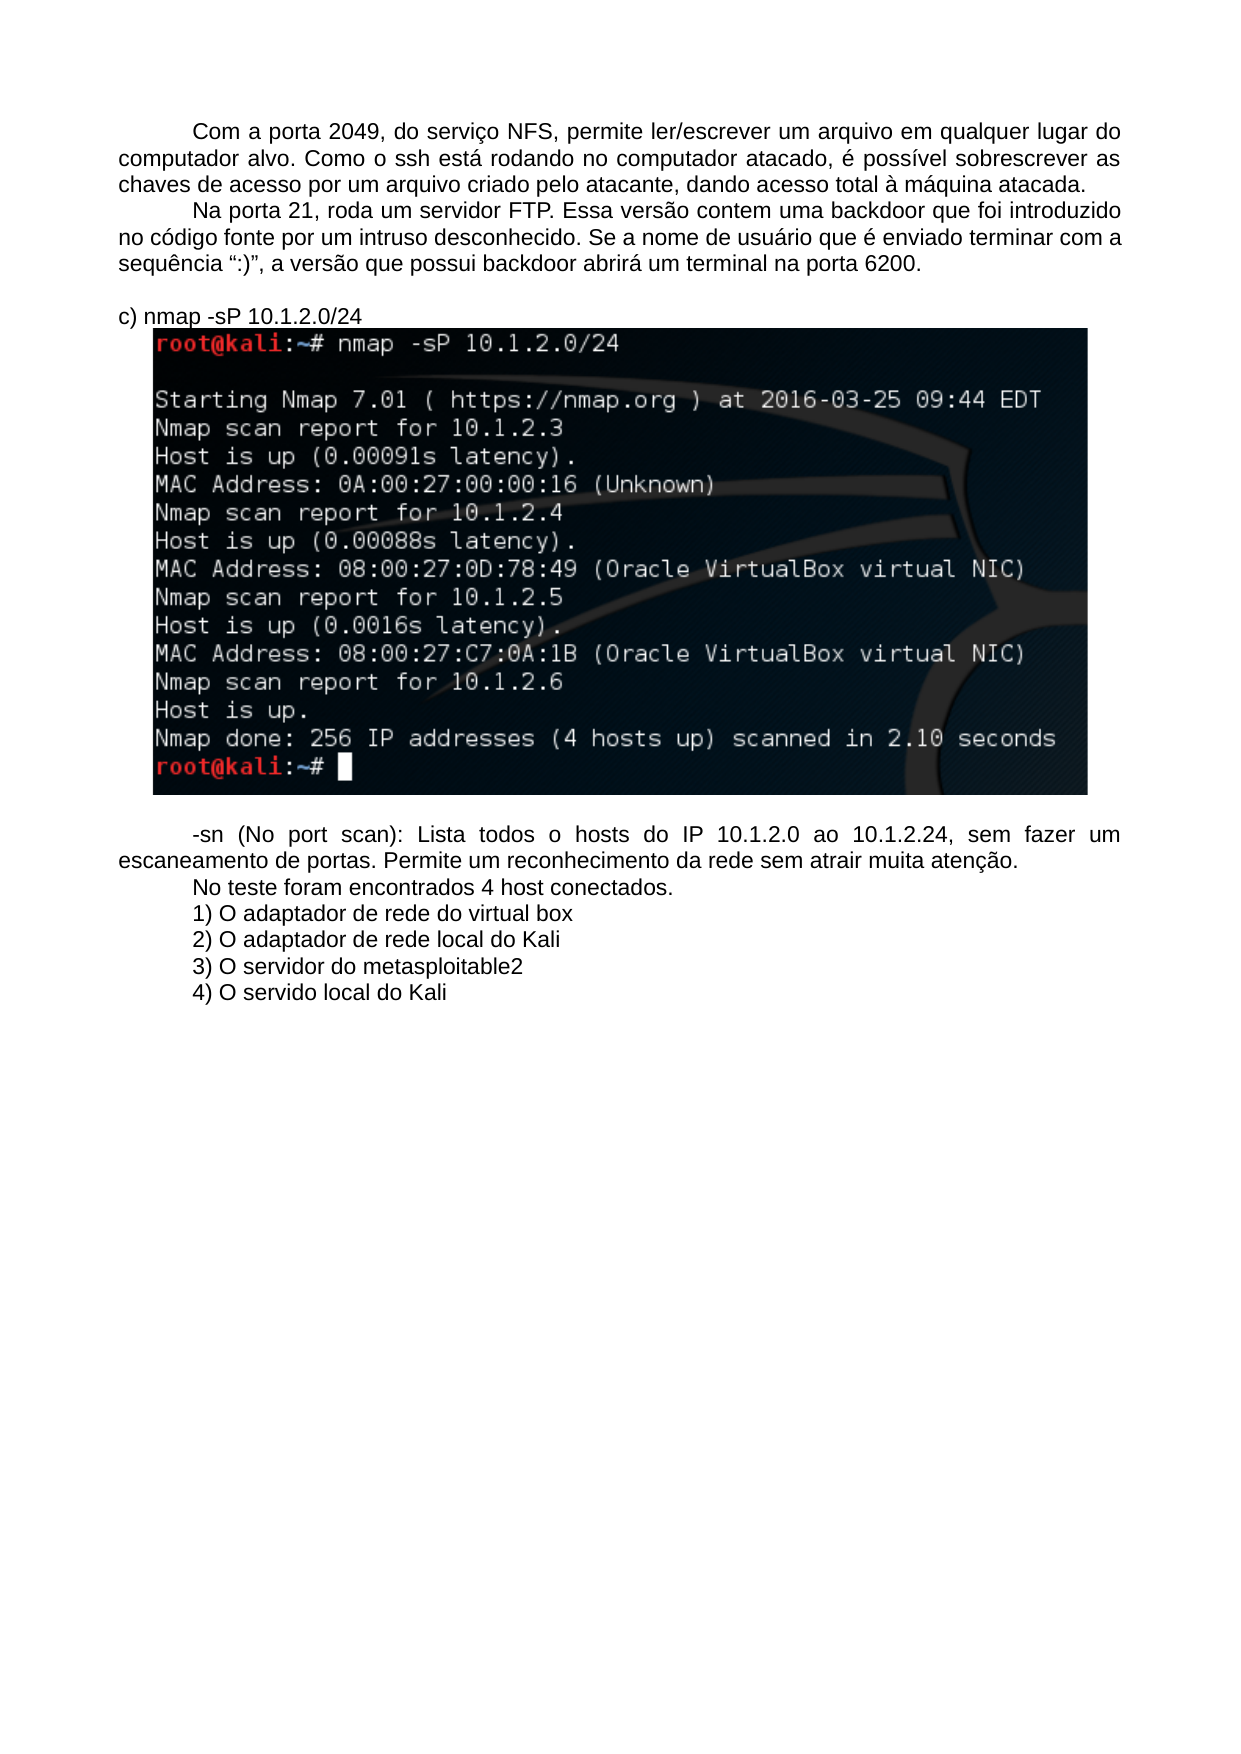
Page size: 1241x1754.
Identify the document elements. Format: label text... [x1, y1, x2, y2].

text c) nmap -sP 10.1.2.0/24 [118, 303, 1122, 329]
text 1) O adaptador de rede do virtual box [118, 900, 1122, 926]
text 2) O adaptador de rede local do Kali [118, 926, 1122, 953]
text Com a porta 2049, do serviço NFS, permite ler/escrever um arquivo em qualquer lugar do computador alvo. Como o ssh está rodando no computador atacado, é possível sobrescrever as chaves de acesso por um arquivo criado pelo atacante, dando acesso total à máquina atacada. [118, 118, 1122, 197]
text 4) O servido local do Kali [118, 979, 1122, 1006]
text No teste foram encontrados 4 host conectados. [118, 874, 1122, 900]
picture [152, 328, 1088, 795]
text Na porta 21, roda um servidor FTP. Essa versão contem uma backdoor que foi introduzido no código fonte por um intruso desconhecido. Se a nome de usuário que é enviado terminar com a sequência “:)”, a versão que possui backdoor abrirá um terminal na porta 6200. [118, 197, 1122, 276]
text -sn (No port scan): Lista todos o hosts do IP 10.1.2.0 ao 10.1.2.24, sem fazer um escaneamento de portas. Permite um reconhecimento da rede sem atrair muita atenção. [118, 821, 1122, 874]
text 3) O servidor do metasploitable2 [118, 953, 1122, 979]
